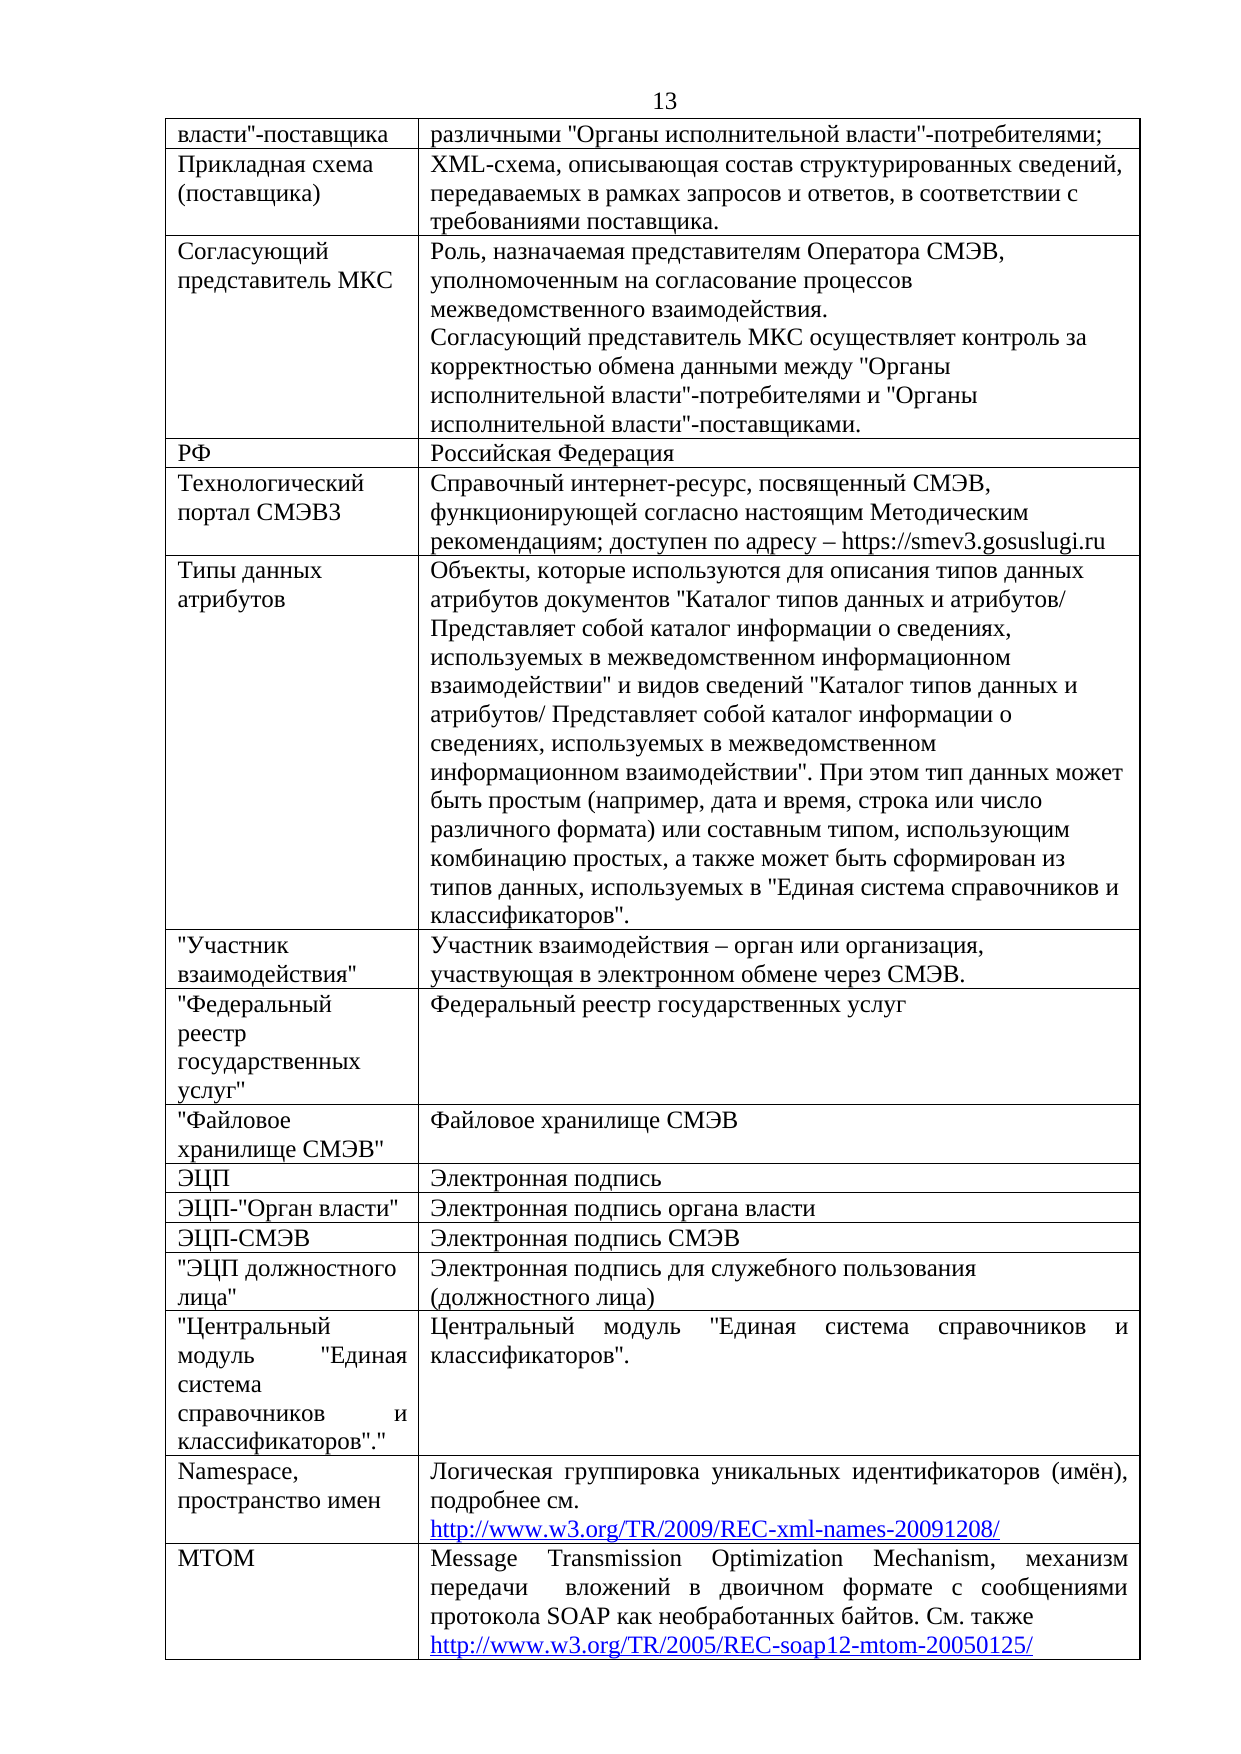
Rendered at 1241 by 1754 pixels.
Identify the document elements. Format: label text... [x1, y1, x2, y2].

table_cell различными ''Органы исполнительной власти''-потребителями; [419, 119, 1139, 148]
table_cell Технологический портал СМЭВ3 [166, 468, 418, 554]
table_cell Файловое хранилище СМЭВ [419, 1105, 1139, 1162]
table_cell ЭЦП [166, 1164, 418, 1192]
table_cell ''Федеральный реестр государственных услуг'' [166, 989, 418, 1104]
table_cell власти''-поставщика [166, 119, 418, 148]
table_cell ''Файловое хранилище СМЭВ'' [166, 1105, 418, 1162]
table_cell Электронная подпись [419, 1164, 1139, 1192]
table_cell ''Участник взаимодействия'' [166, 930, 418, 988]
table_cell Справочный интернет-ресурс, посвященный СМЭВ, функционирующей согласно настоящим Методическим рекомендациям; доступен по адресу – https://smev3.gosuslugi.ru [419, 468, 1139, 554]
table_cell Участник взаимодействия – орган или организация, участвующая в электронном обмене через СМЭВ. [419, 930, 1139, 988]
table_cell Объекты, которые используются для описания типов данных атрибутов документов ''Каталог типов данных и атрибутов/ Представляет собой каталог информации о сведениях, используемых в межведомственном информационном взаимодействии'' и видов сведений ''Каталог типов данных и атрибутов/ Представляет собой каталог информации о сведениях, используемых в межведомственном информационном взаимодействии''. При этом тип данных может быть простым (например, дата и время, строка или число различного формата) или составным типом, использующим комбинацию простых, а также может быть сформирован из типов данных, используемых в ''Единая система справочников и классификаторов''. [419, 556, 1139, 929]
table_cell Электронная подпись СМЭВ [419, 1223, 1139, 1252]
table_cell Message Transmission Optimization Mechanism, механизм передачи вложений в двоичном формате с сообщениями протокола SOAP как необработанных байтов. См. также http://www.w3.org/TR/2005/REC-soap12-mtom-20050125/ [419, 1544, 1139, 1658]
table_cell Электронная подпись для служебного пользования (должностного лица) [419, 1253, 1139, 1310]
table_cell Роль, назначаемая представителям Оператора СМЭВ, уполномоченным на согласование процессов межведомственного взаимодействия. Согласующий представитель МКС осуществляет контроль за корректностью обмена данными между ''Органы исполнительной власти''-потребителями и ''Органы исполнительной власти''-поставщиками. [419, 236, 1139, 437]
table_cell ''Центральный модуль ''Единая система справочников и классификаторов''.'' [166, 1311, 418, 1455]
table_cell Namespace, пространство имен [166, 1456, 418, 1542]
table_cell MTOM [166, 1544, 418, 1658]
table_cell ЭЦП-СМЭВ [166, 1223, 418, 1252]
table_cell Прикладная схема (поставщика) [166, 149, 418, 235]
table_cell Логическая группировка уникальных идентификаторов (имён), подробнее см. http://www.w3.org/TR/2009/REC-xml-names-20091208/ [419, 1456, 1139, 1542]
table_cell Российская Федерация [419, 439, 1139, 467]
table_cell РФ [166, 439, 418, 467]
table_cell Согласующий представитель МКС [166, 236, 418, 437]
table_cell Типы данных атрибутов [166, 556, 418, 929]
table_cell Центральный модуль ''Единая система справочников и классификаторов''. [419, 1311, 1139, 1455]
table_cell XML-схема, описывающая состав структурированных сведений, передаваемых в рамках запросов и ответов, в соответствии с требованиями поставщика. [419, 149, 1139, 235]
table_cell ЭЦП-''Орган власти'' [166, 1193, 418, 1222]
table_cell Федеральный реестр государственных услуг [419, 989, 1139, 1104]
table_cell ''ЭЦП должностного лица'' [166, 1253, 418, 1310]
table_cell Электронная подпись органа власти [419, 1193, 1139, 1222]
